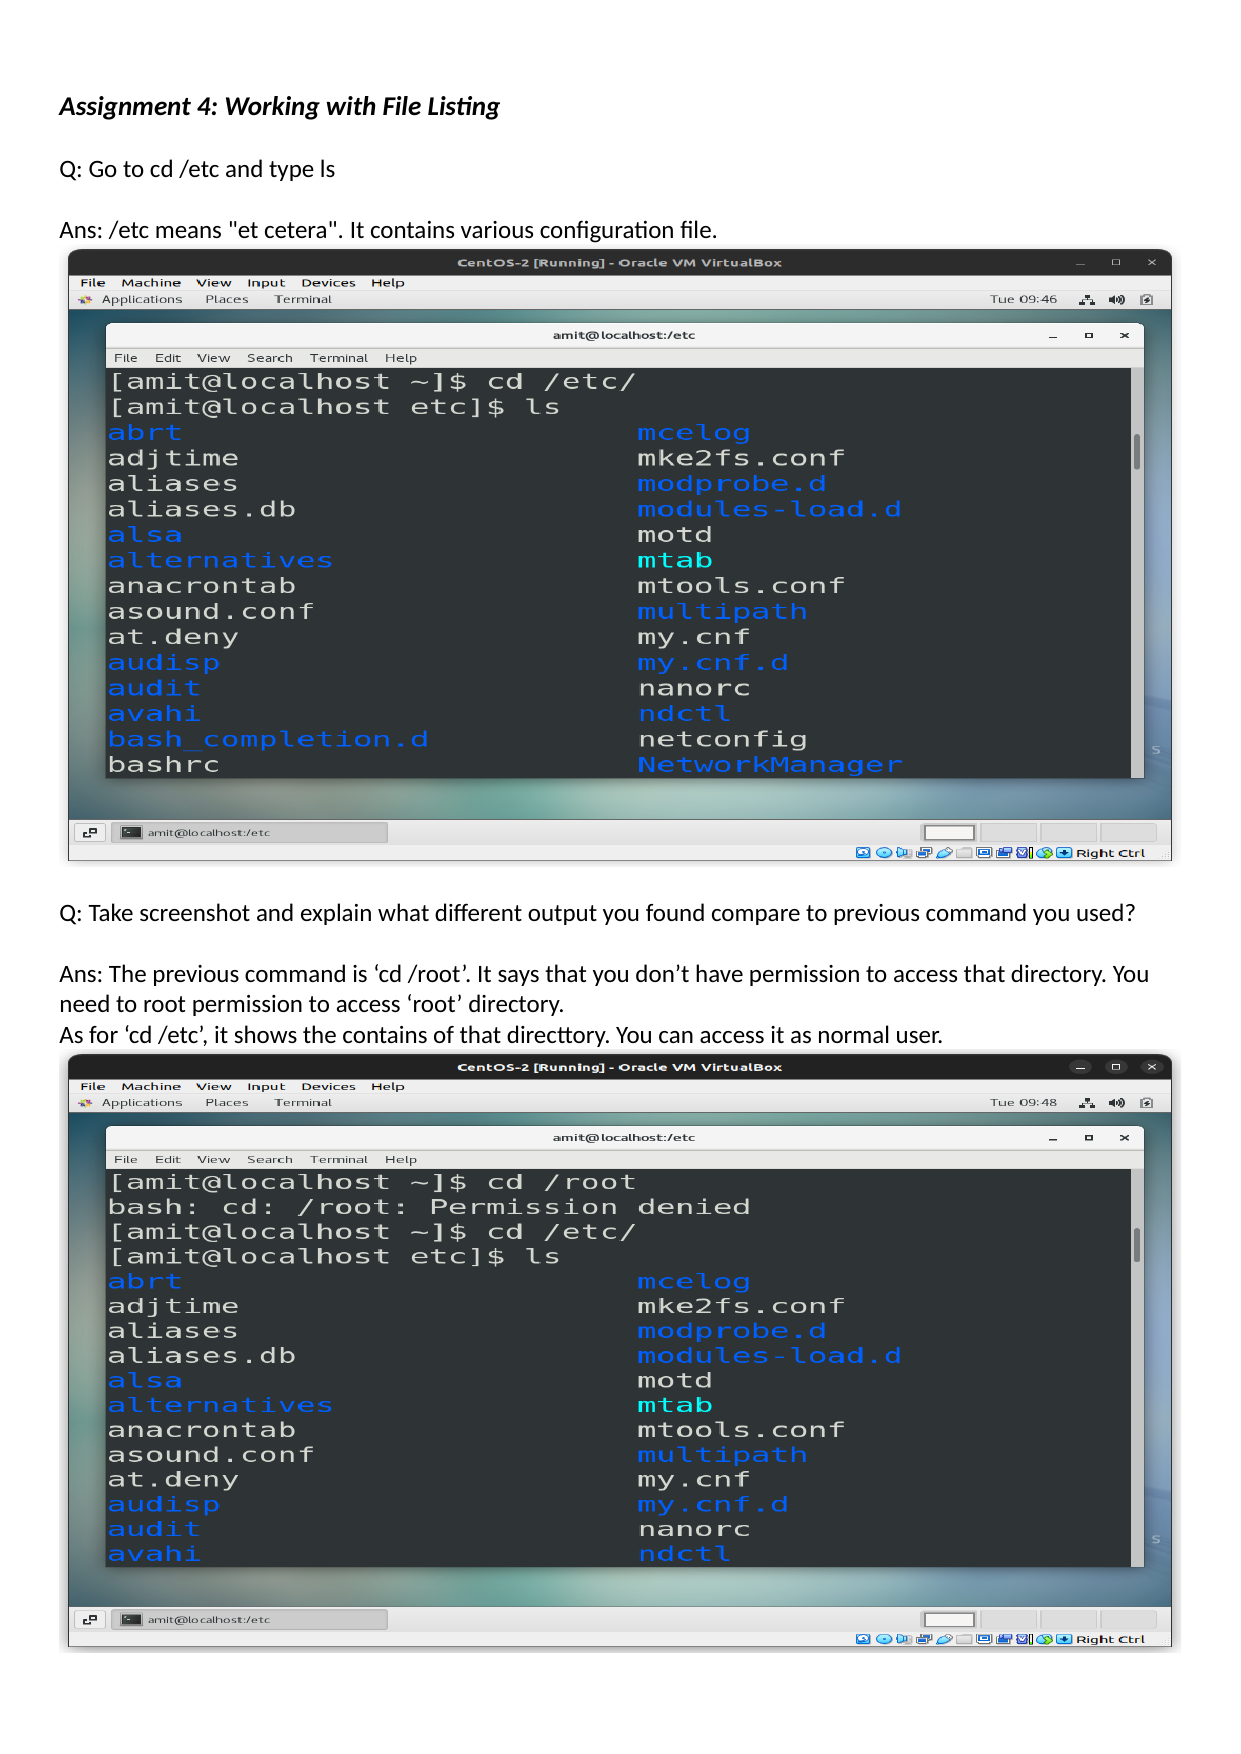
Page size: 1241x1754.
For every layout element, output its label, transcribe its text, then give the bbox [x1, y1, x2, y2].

picture [59, 1049, 1182, 1653]
text Ans: /etc means "et cetera". It contains various configuration file. [59, 214, 1181, 244]
text Q: Take screenshot and explain what different output you found compare to previous command you used? [59, 897, 1181, 927]
text Assignment 4: Working with File Listing [59, 89, 1181, 123]
picture [59, 244, 1182, 867]
text As for ‘cd /etc’, it shows the contains of that directtory. You can access it as normal user. [59, 1019, 1181, 1049]
text Ans: The previous command is ‘cd /root’. It says that you don’t have permission to access that directory. You need to root permission to access ‘root’ directory. [59, 958, 1181, 1019]
text Q: Go to cd /etc and type ls [59, 153, 1181, 184]
